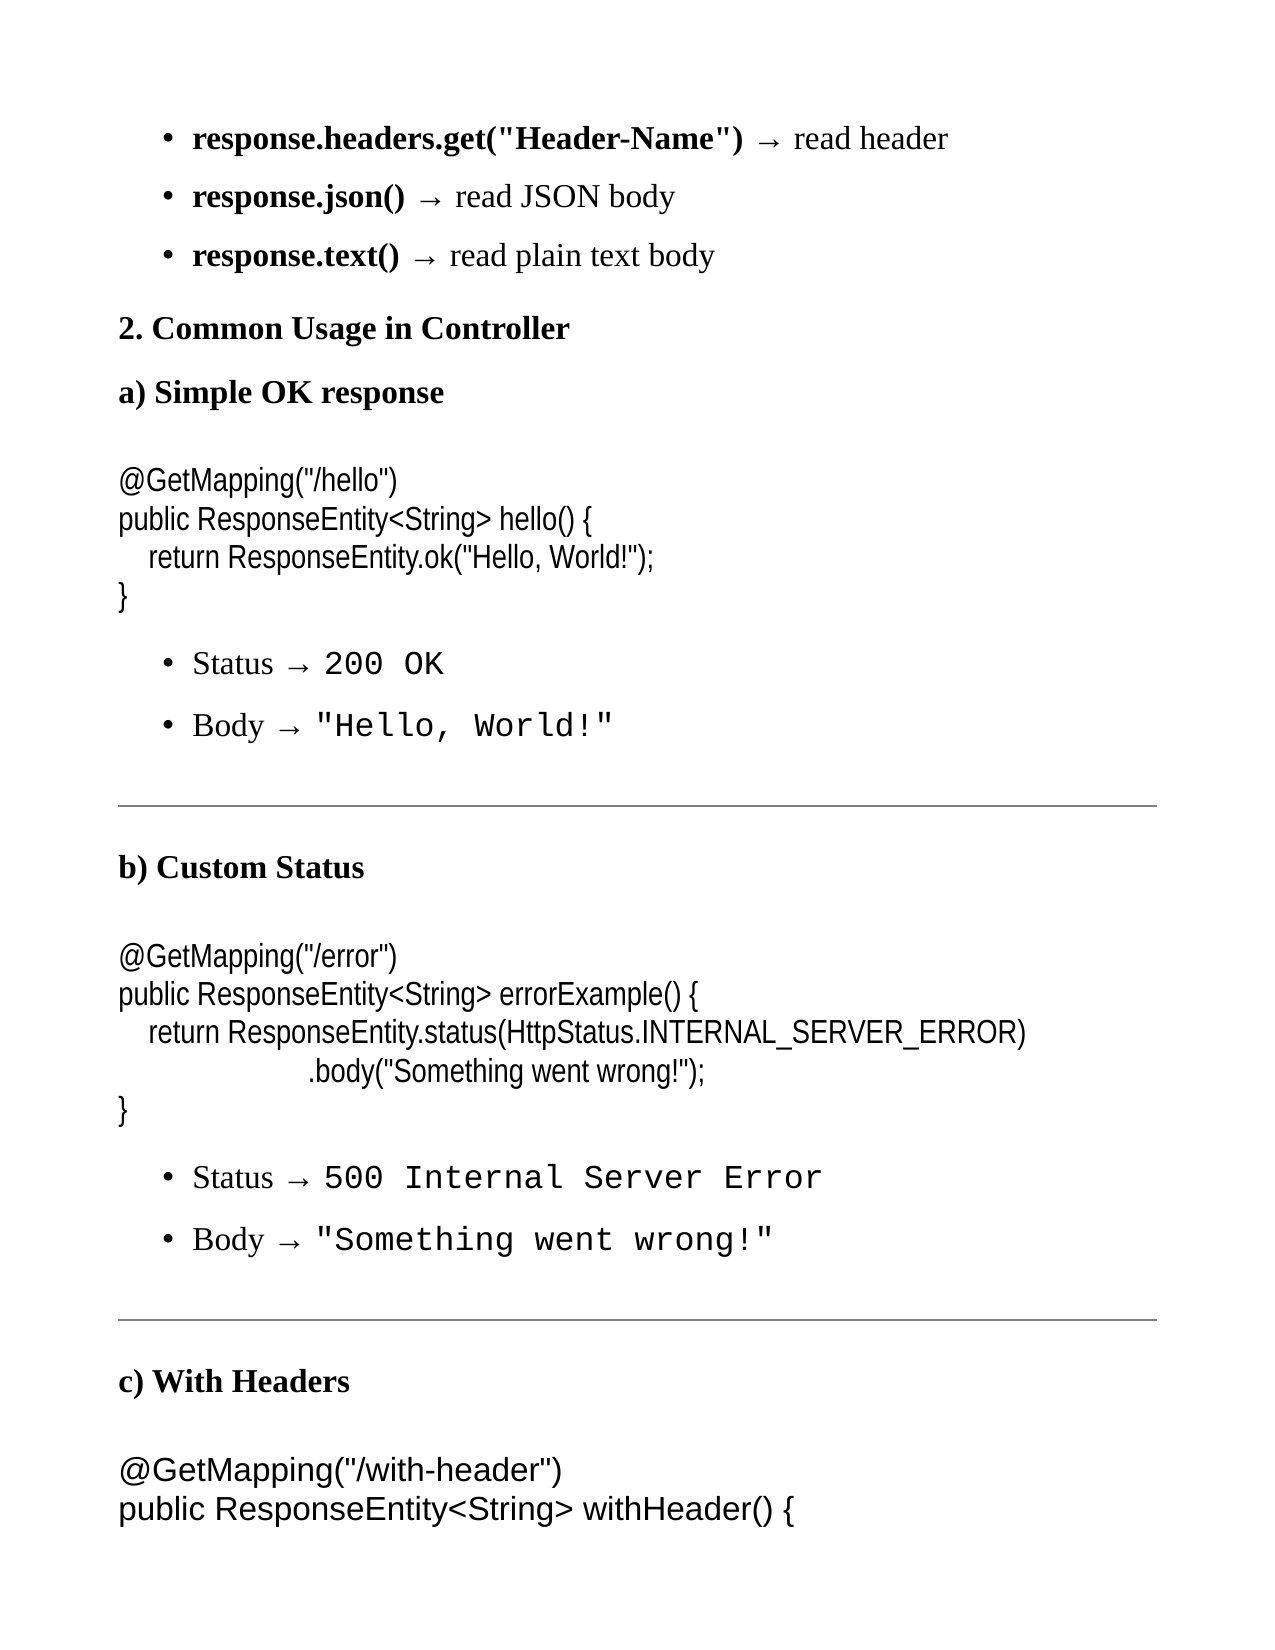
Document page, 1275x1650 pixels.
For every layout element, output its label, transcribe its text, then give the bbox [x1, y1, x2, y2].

text @GetMapping("/hello") [118, 461, 1157, 499]
text @GetMapping("/error") [118, 936, 1157, 974]
list Body → "Something went wrong!" [162, 1219, 1157, 1260]
list response.json() → read JSON body [162, 177, 1157, 215]
list Status → 500 Internal Server Error [162, 1157, 1157, 1198]
text } [118, 1089, 1157, 1127]
list response.text() → read plain text body [162, 235, 1157, 274]
text return ResponseEntity.status(HttpStatus.INTERNAL_SERVER_ERROR) [118, 1013, 1157, 1051]
text public ResponseEntity<String> errorExample() { [118, 974, 1157, 1013]
list Status → 200 OK [162, 643, 1157, 684]
list Body → "Hello, World!" [162, 705, 1157, 746]
text } [118, 575, 1157, 613]
text @GetMapping("/with-header") [118, 1450, 1157, 1489]
subtitle c) With Headers [118, 1362, 1157, 1400]
text .body("Something went wrong!"); [118, 1051, 1157, 1089]
subtitle b) Custom Status [118, 848, 1157, 886]
subtitle a) Simple OK response [118, 372, 1157, 410]
text public ResponseEntity<String> hello() { [118, 499, 1157, 537]
text public ResponseEntity<String> withHeader() { [118, 1489, 1157, 1527]
subtitle 2. Common Usage in Controller [118, 309, 1157, 347]
text return ResponseEntity.ok("Hello, World!"); [118, 537, 1157, 575]
list response.headers.get("Header-Name") → read header [162, 118, 1157, 156]
